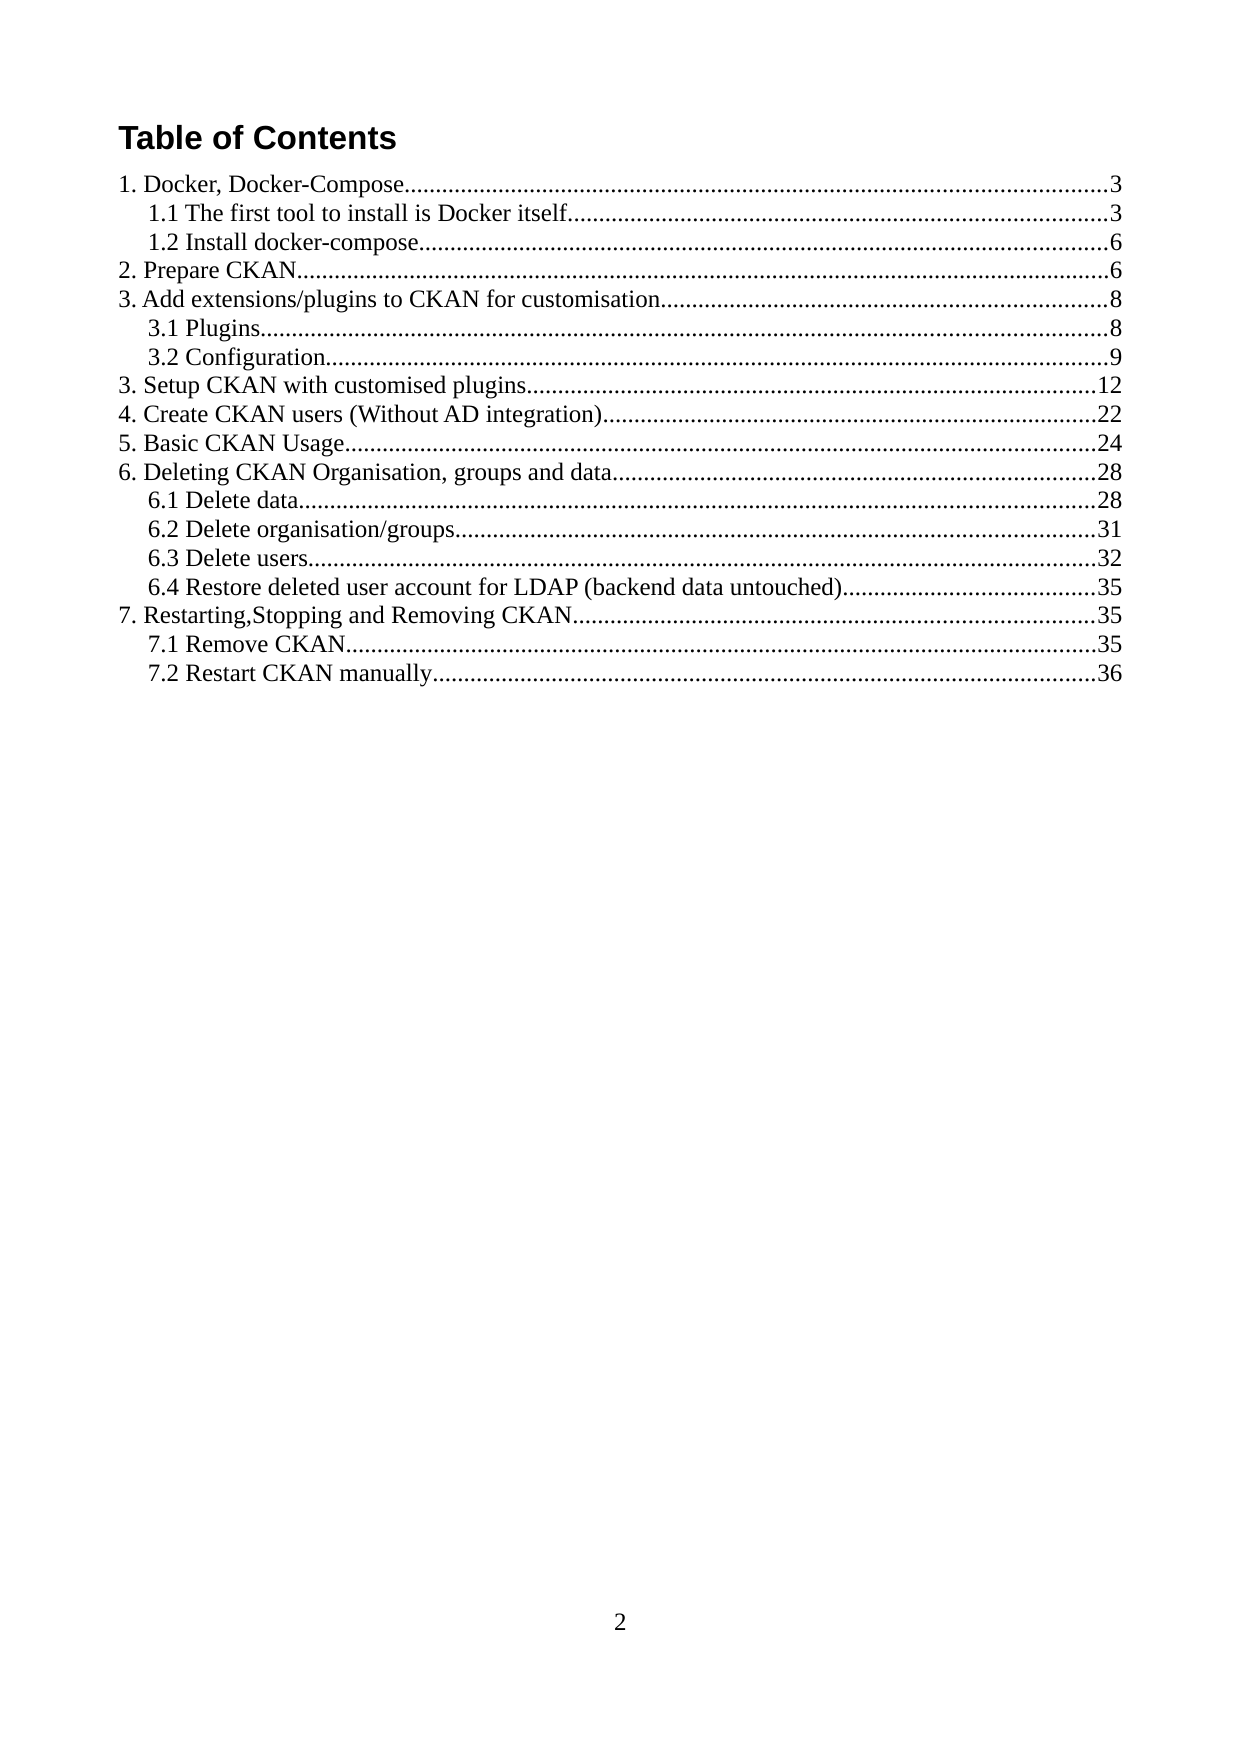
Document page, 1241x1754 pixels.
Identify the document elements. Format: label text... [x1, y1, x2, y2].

text 1. Docker, Docker-Compose 3 [118, 169, 1122, 198]
text 4. Create CKAN users (Without AD integration) 22 [118, 399, 1122, 428]
text 6.2 Delete organisation/groups 31 [148, 514, 1122, 543]
text 5. Basic CKAN Usage 24 [118, 428, 1122, 457]
subtitle Table of Contents [118, 118, 1122, 157]
text 3.1 Plugins 8 [148, 313, 1122, 342]
text 7.2 Restart CKAN manually 36 [148, 658, 1122, 687]
text 6.1 Delete data 28 [148, 485, 1122, 514]
text 6.4 Restore deleted user account for LDAP (backend data untouched) 35 [148, 572, 1122, 600]
text 1.1 The first tool to install is Docker itself. 3 [148, 198, 1122, 227]
text 7.1 Remove CKAN 35 [148, 629, 1122, 658]
text 7. Restarting,Stopping and Removing CKAN 35 [118, 600, 1122, 629]
text 3.2 Configuration 9 [148, 342, 1122, 370]
text 2. Prepare CKAN 6 [118, 255, 1122, 284]
text 3. Add extensions/plugins to CKAN for customisation 8 [118, 284, 1122, 313]
text 6. Deleting CKAN Organisation, groups and data 28 [118, 457, 1122, 485]
text 1.2 Install docker-compose 6 [148, 227, 1122, 255]
text 3. Setup CKAN with customised plugins 12 [118, 370, 1122, 399]
text 6.3 Delete users 32 [148, 543, 1122, 572]
